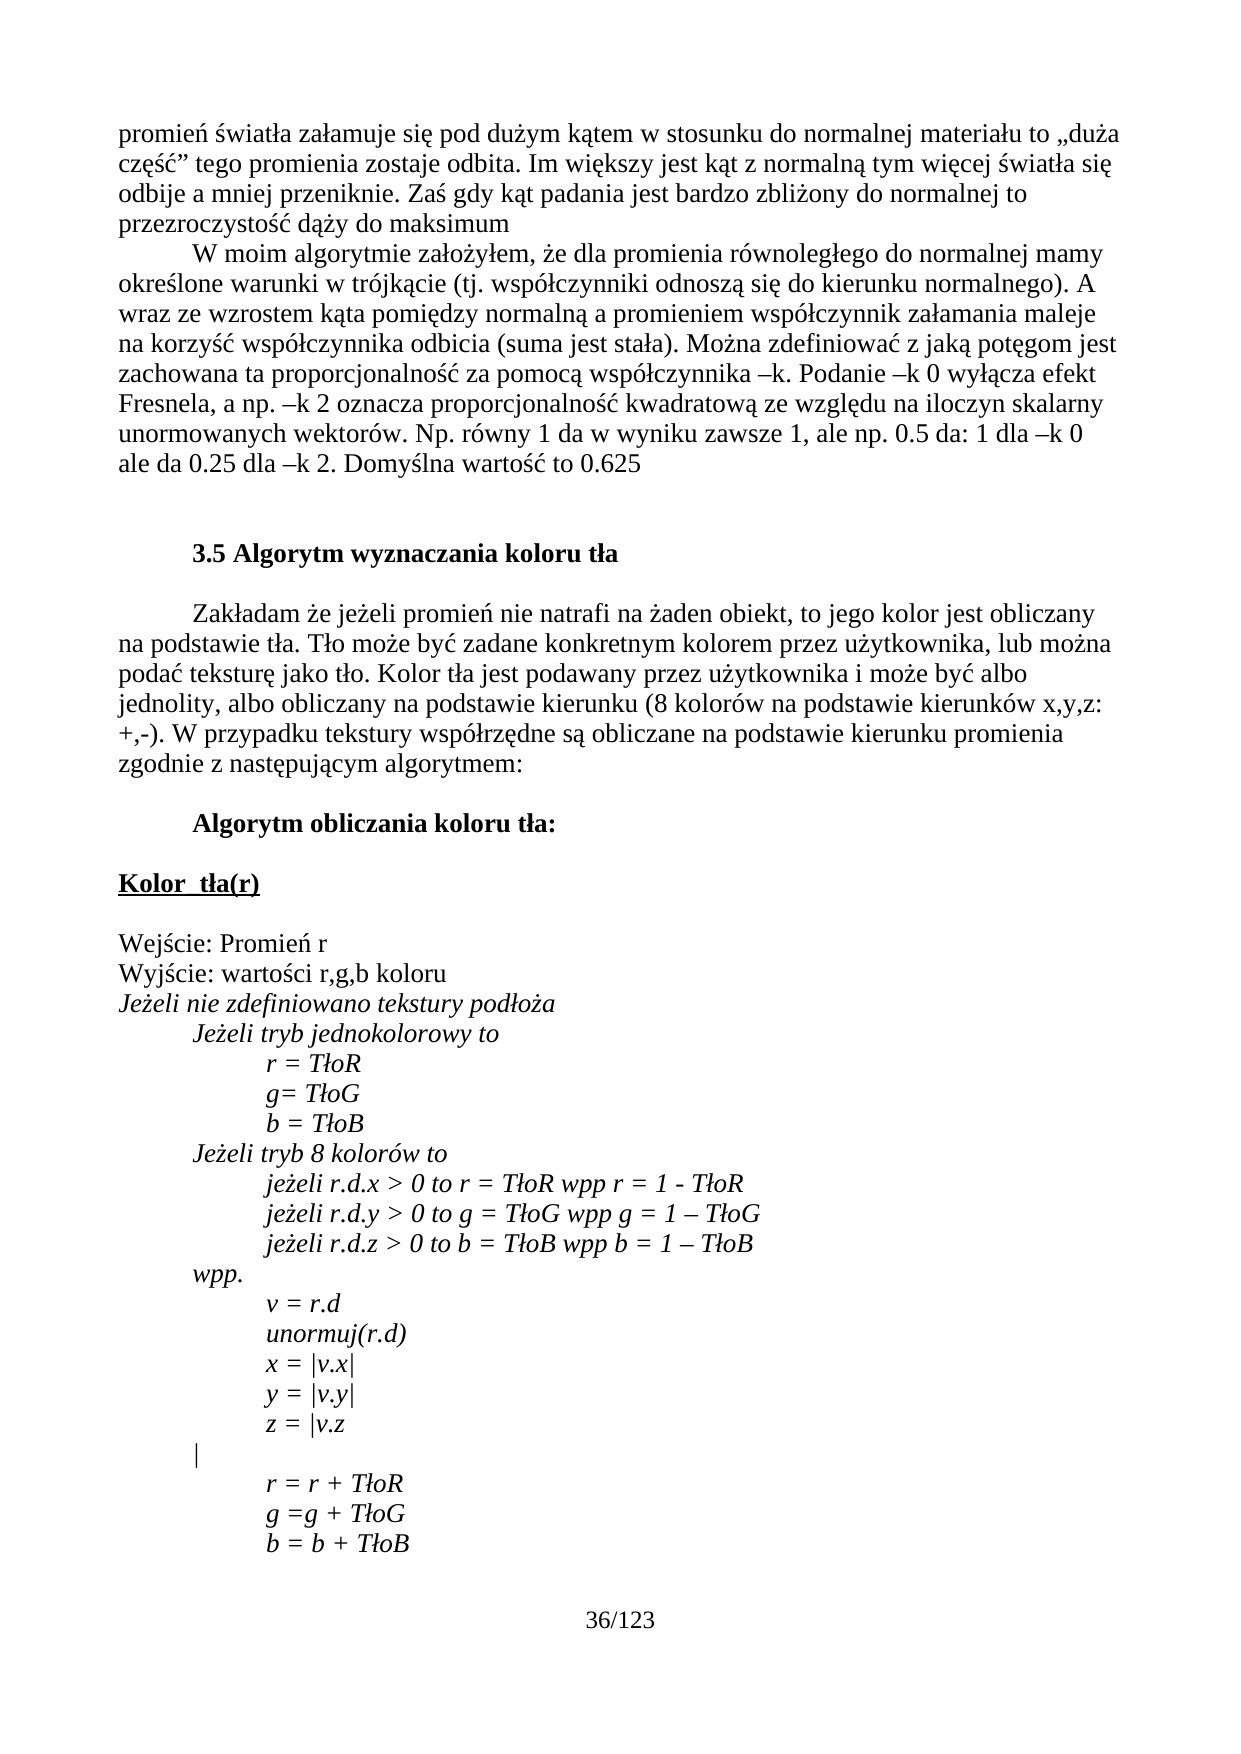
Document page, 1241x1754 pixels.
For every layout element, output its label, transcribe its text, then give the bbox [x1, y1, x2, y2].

text x = |v.x| [118, 1348, 1122, 1378]
text wpp. [118, 1258, 1122, 1288]
text 3.5 Algorytm wyznaczania koloru tła [118, 538, 1122, 568]
text b = b + TłoB [118, 1528, 1122, 1558]
text jeżeli r.d.z > 0 to b = TłoB wpp b = 1 – TłoB [118, 1228, 1122, 1258]
text Algorytm obliczania koloru tła: [118, 808, 1122, 838]
text jeżeli r.d.y > 0 to g = TłoG wpp g = 1 – TłoG [118, 1198, 1122, 1228]
text Jeżeli tryb 8 kolorów to [118, 1138, 1122, 1168]
text Kolor_tła(r) [118, 868, 1122, 898]
text Jeżeli nie zdefiniowano tekstury podłoża [118, 988, 1122, 1018]
text Jeżeli tryb jednokolorowy to [118, 1018, 1122, 1048]
text z = |v.z [118, 1408, 1122, 1438]
text jeżeli r.d.x > 0 to r = TłoR wpp r = 1 - TłoR [118, 1168, 1122, 1198]
text g= TłoG [118, 1078, 1122, 1108]
text W moim algorytmie założyłem, że dla promienia równoległego do normalnej mamy określone warunki w trójkącie (tj. współczynniki odnoszą się do kierunku normalnego). A wraz ze wzrostem kąta pomiędzy normalną a promieniem współczynnik załamania maleje na korzyść współczynnika odbicia (suma jest stała). Można zdefiniować z jaką potęgom jest zachowana ta proporcjonalność za pomocą współczynnika –k. Podanie –k 0 wyłącza efekt Fresnela, a np. –k 2 oznacza proporcjonalność kwadratową ze względu na iloczyn skalarny unormowanych wektorów. Np. równy 1 da w wyniku zawsze 1, ale np. 0.5 da: 1 dla –k 0 ale da 0.25 dla –k 2. Domyślna wartość to 0.625 [118, 238, 1122, 478]
text r = r + TłoR [118, 1468, 1122, 1498]
text Wyjście: wartości r,g,b koloru [118, 958, 1122, 988]
text b = TłoB [118, 1108, 1122, 1138]
text r = TłoR [118, 1048, 1122, 1078]
text y = |v.y| [118, 1378, 1122, 1408]
text g =g + TłoG [118, 1498, 1122, 1528]
text | [118, 1438, 1122, 1468]
text Wejście: Promień r [118, 928, 1122, 958]
text unormuj(r.d) [118, 1318, 1122, 1348]
text Zakładam że jeżeli promień nie natrafi na żaden obiekt, to jego kolor jest obliczany na podstawie tła. Tło może być zadane konkretnym kolorem przez użytkownika, lub można podać teksturę jako tło. Kolor tła jest podawany przez użytkownika i może być albo jednolity, albo obliczany na podstawie kierunku (8 kolorów na podstawie kierunków x,y,z: +,-). W przypadku tekstury współrzędne są obliczane na podstawie kierunku promienia zgodnie z następującym algorytmem: [118, 598, 1122, 778]
text promień światła załamuje się pod dużym kątem w stosunku do normalnej materiału to „duża część” tego promienia zostaje odbita. Im większy jest kąt z normalną tym więcej światła się odbije a mniej przeniknie. Zaś gdy kąt padania jest bardzo zbliżony do normalnej to przezroczystość dąży do maksimum [118, 118, 1122, 238]
text v = r.d [118, 1288, 1122, 1318]
